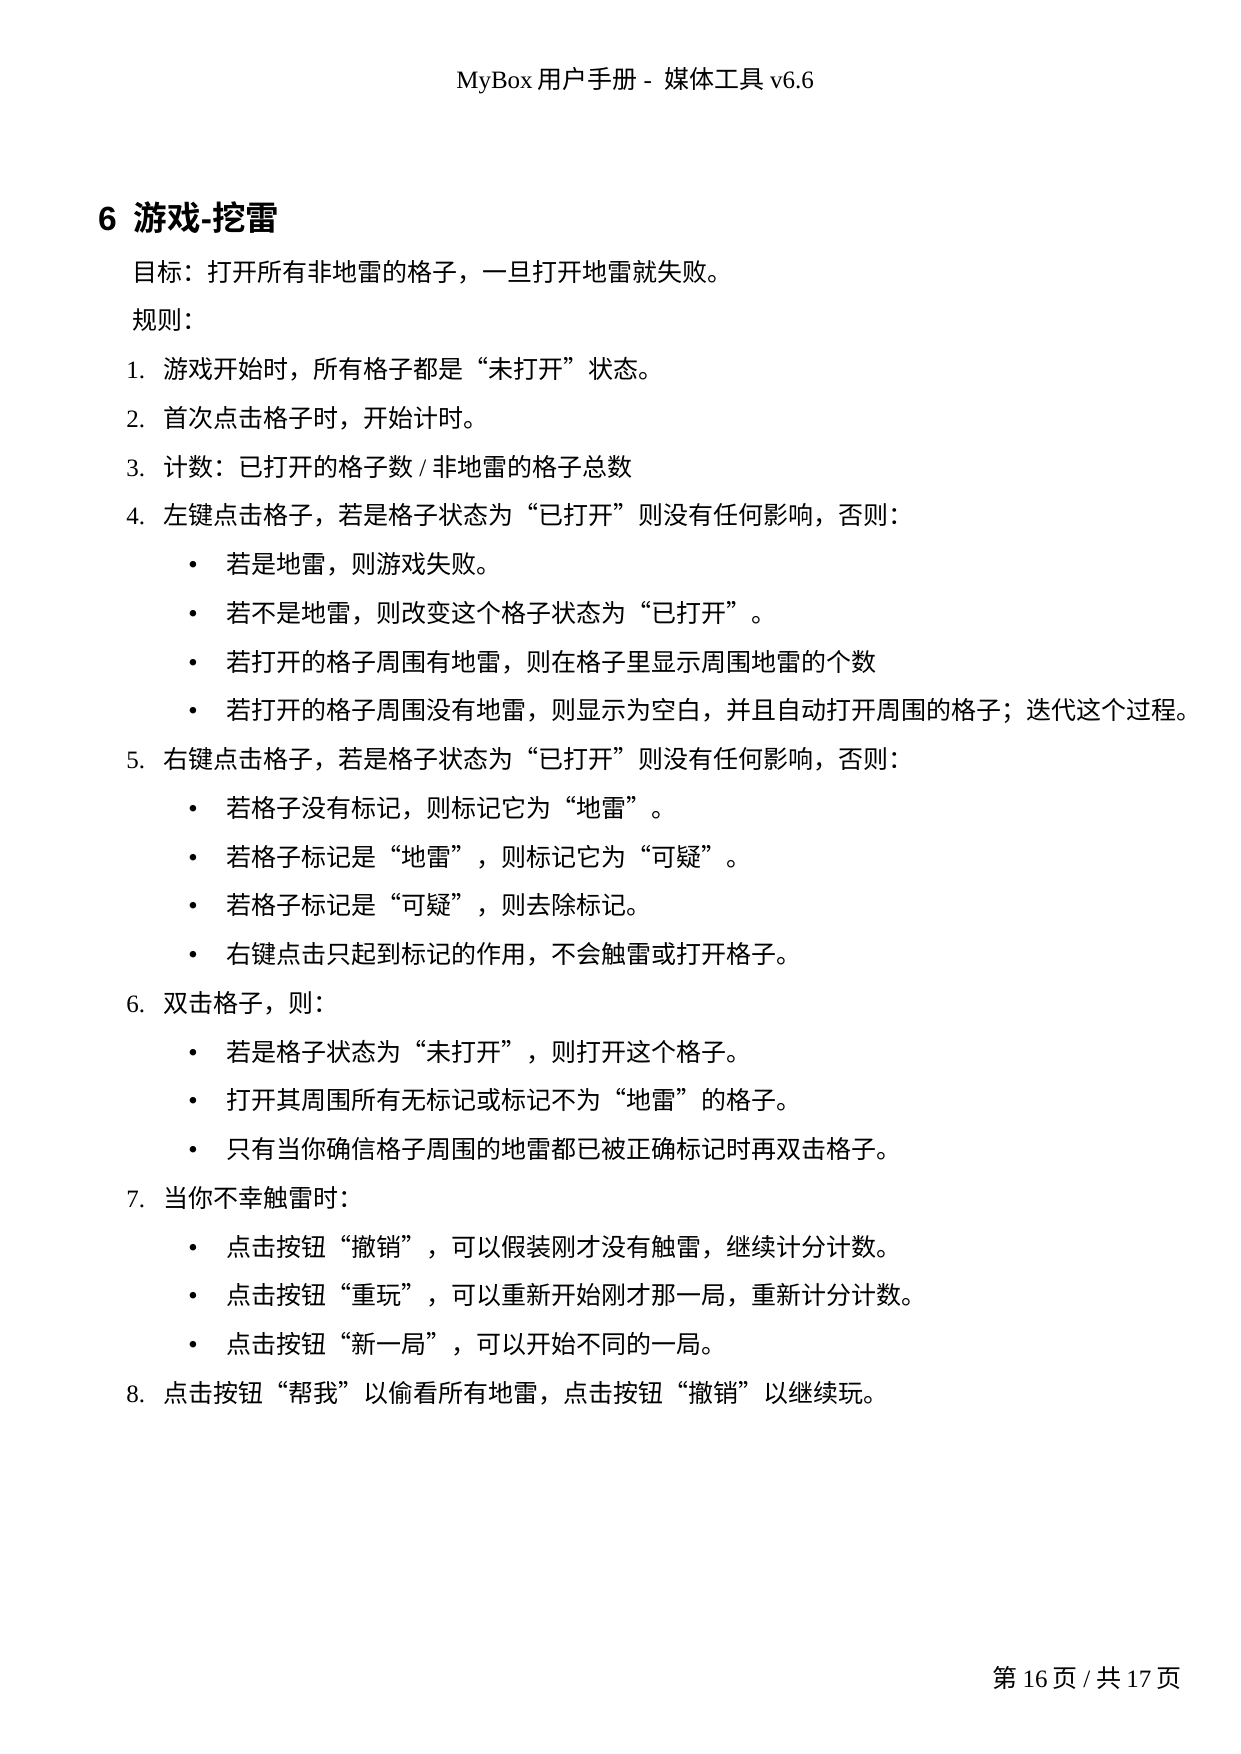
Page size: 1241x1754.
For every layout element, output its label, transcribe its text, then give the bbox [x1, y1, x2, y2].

list 若格子没有标记，则标记它为“地雷”。 [188, 788, 1181, 824]
list 若是地雷，则游戏失败。 [188, 544, 1181, 581]
list 打开其周围所有无标记或标记不为“地雷”的格子。 [188, 1081, 1181, 1117]
list 双击格子，则： [126, 983, 1181, 1019]
list 点击按钮“重玩”，可以重新开始刚才那一局，重新计分计数。 [188, 1276, 1181, 1312]
subtitle 游戏-挖雷 [88, 191, 1181, 239]
list 右键点击格子，若是格子状态为“已打开”则没有任何影响，否则： [126, 739, 1181, 776]
list 若不是地雷，则改变这个格子状态为“已打开”。 [188, 593, 1181, 629]
list 游戏开始时，所有格子都是“未打开”状态。 [126, 349, 1181, 386]
list 若格子标记是“可疑”，则去除标记。 [188, 886, 1181, 922]
list 若打开的格子周围有地雷，则在格子里显示周围地雷的个数 [188, 642, 1181, 678]
list 左键点击格子，若是格子状态为“已打开”则没有任何影响，否则： [126, 496, 1181, 532]
text 规则： [88, 301, 1181, 337]
list 点击按钮“撤销”，可以假装刚才没有触雷，继续计分计数。 [188, 1227, 1181, 1263]
text 目标：打开所有非地雷的格子，一旦打开地雷就失败。 [88, 252, 1181, 288]
list 若是格子状态为“未打开”，则打开这个格子。 [188, 1032, 1181, 1068]
list 只有当你确信格子周围的地雷都已被正确标记时再双击格子。 [188, 1129, 1181, 1166]
list 点击按钮“帮我”以偷看所有地雷，点击按钮“撤销”以继续玩。 [126, 1373, 1181, 1409]
list 若格子标记是“地雷”，则标记它为“可疑”。 [188, 837, 1181, 873]
list 右键点击只起到标记的作用，不会触雷或打开格子。 [188, 934, 1181, 971]
list 点击按钮“新一局”，可以开始不同的一局。 [188, 1324, 1181, 1361]
list 计数：已打开的格子数 / 非地雷的格子总数 [126, 447, 1181, 483]
list 当你不幸触雷时： [126, 1178, 1181, 1214]
list 若打开的格子周围没有地雷，则显示为空白，并且自动打开周围的格子；迭代这个过程。 [188, 691, 1181, 727]
list 首次点击格子时，开始计时。 [126, 398, 1181, 434]
